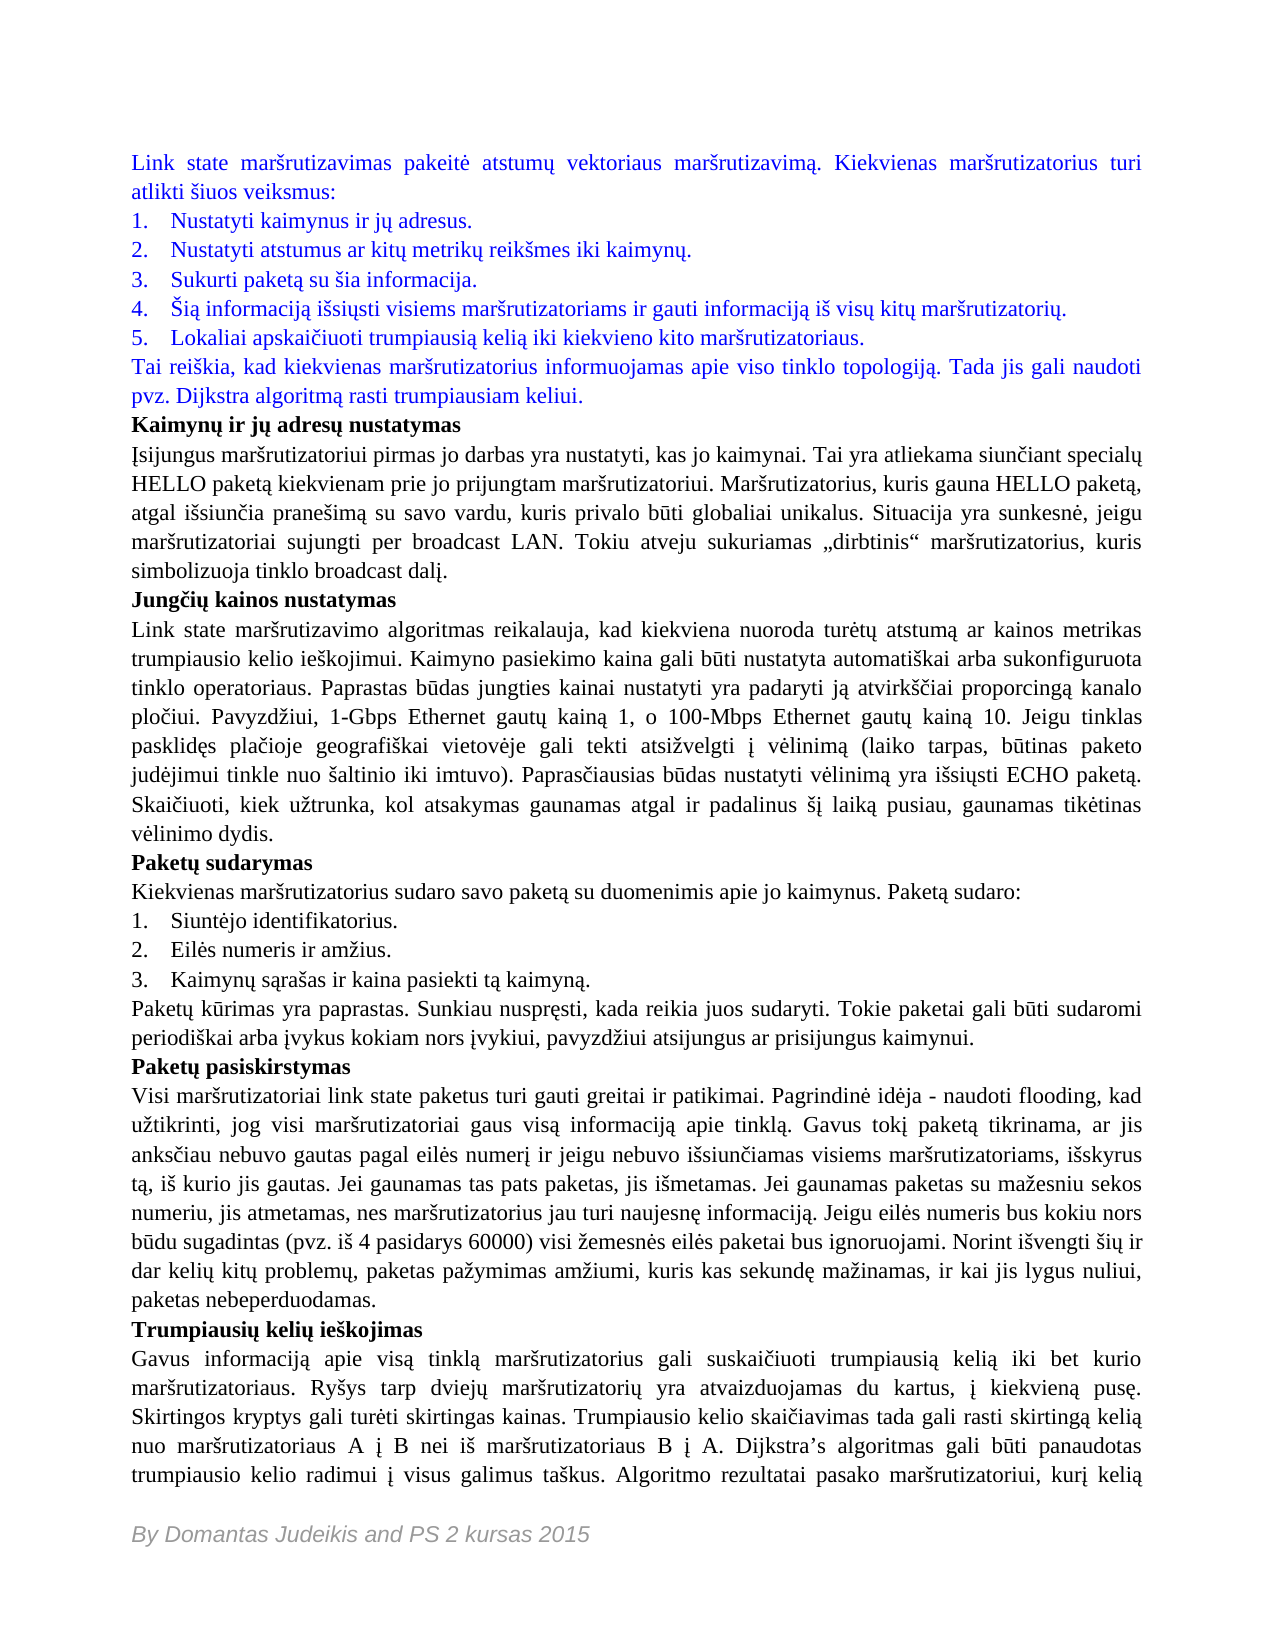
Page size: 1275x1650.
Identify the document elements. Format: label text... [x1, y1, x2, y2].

text Jungčių kainos nustatymas [131, 587, 1144, 613]
text Link state maršrutizavimas pakeitė atstumų vektoriaus maršrutizavimą. Kiekvienas maršrutizatorius turi atlikti šiuos veiksmus: [131, 150, 1144, 204]
text 3. Kaimynų sąrašas ir kaina pasiekti tą kaimyną. [131, 967, 1144, 992]
text 2. Nustatyti atstumus ar kitų metrikų reikšmes iki kaimynų. [131, 237, 1144, 263]
text Kiekvienas maršrutizatorius sudaro savo paketą su duomenimis apie jo kaimynus. Paketą sudaro: [131, 879, 1144, 904]
text Kaimynų ir jų adresų nustatymas [131, 412, 1144, 438]
text Paketų pasiskirstymas [131, 1054, 1144, 1079]
text Visi maršrutizatoriai link state paketus turi gauti greitai ir patikimai. Pagrindinė idėja - naudoti flooding, kad užtikrinti, jog visi maršrutizatoriai gaus visą informaciją apie tinklą. Gavus tokį paketą tikrinama, ar jis anksčiau nebuvo gautas pagal eilės numerį ir jeigu nebuvo išsiunčiamas visiems maršrutizatoriams, išskyrus tą, iš kurio jis gautas. Jei gaunamas tas pats paketas, jis išmetamas. Jei gaunamas paketas su mažesniu sekos numeriu, jis atmetamas, nes maršrutizatorius jau turi naujesnę informaciją. Jeigu eilės numeris bus kokiu nors būdu sugadintas (pvz. iš 4 pasidarys 60000) visi žemesnės eilės paketai bus ignoruojami. Norint išvengti šių ir dar kelių kitų problemų, paketas pažymimas amžiumi, kuris kas sekundę mažinamas, ir kai jis lygus nuliui, paketas nebeperduodamas. [131, 1083, 1144, 1313]
text 3. Sukurti paketą su šia informacija. [131, 267, 1144, 292]
text 5. Lokaliai apskaičiuoti trumpiausią kelią iki kiekvieno kito maršrutizatoriaus. [131, 325, 1144, 350]
text Įsijungus maršrutizatoriui pirmas jo darbas yra nustatyti, kas jo kaimynai. Tai yra atliekama siunčiant specialų HELLO paketą kiekvienam prie jo prijungtam maršrutizatoriui. Maršrutizatorius, kuris gauna HELLO paketą, atgal išsiunčia pranešimą su savo vardu, kuris privalo būti globaliai unikalus. Situacija yra sunkesnė, jeigu maršrutizatoriai sujungti per broadcast LAN. Tokiu atveju sukuriamas „dirbtinis“ maršrutizatorius, kuris simbolizuoja tinklo broadcast dalį. [131, 442, 1144, 584]
text Trumpiausių kelių ieškojimas [131, 1317, 1144, 1342]
text 1. Siuntėjo identifikatorius. [131, 908, 1144, 934]
text Gavus informaciją apie visą tinklą maršrutizatorius gali suskaičiuoti trumpiausią kelią iki bet kurio maršrutizatoriaus. Ryšys tarp dviejų maršrutizatorių yra atvaizduojamas du kartus, į kiekvieną pusę. Skirtingos kryptys gali turėti skirtingas kainas. Trumpiausio kelio skaičiavimas tada gali rasti skirtingą kelią nuo maršrutizatoriaus A į B nei iš maršrutizatoriaus B į A. Dijkstra’s algoritmas gali būti panaudotas trumpiausio kelio radimui į visus galimus taškus. Algoritmo rezultatai pasako maršrutizatoriui, kurį kelią [131, 1346, 1144, 1488]
text 4. Šią informaciją išsiųsti visiems maršrutizatoriams ir gauti informaciją iš visų kitų maršrutizatorių. [131, 296, 1144, 321]
text Paketų kūrimas yra paprastas. Sunkiau nuspręsti, kada reikia juos sudaryti. Tokie paketai gali būti sudaromi periodiškai arba įvykus kokiam nors įvykiui, pavyzdžiui atsijungus ar prisijungus kaimynui. [131, 996, 1144, 1050]
text Tai reiškia, kad kiekvienas maršrutizatorius informuojamas apie viso tinklo topologiją. Tada jis gali naudoti pvz. Dijkstra algoritmą rasti trumpiausiam keliui. [131, 354, 1144, 409]
text 2. Eilės numeris ir amžius. [131, 937, 1144, 963]
text Paketų sudarymas [131, 850, 1144, 875]
text Link state maršrutizavimo algoritmas reikalauja, kad kiekviena nuoroda turėtų atstumą ar kainos metrikas trumpiausio kelio ieškojimui. Kaimyno pasiekimo kaina gali būti nustatyta automatiškai arba sukonfiguruota tinklo operatoriaus. Paprastas būdas jungties kainai nustatyti yra padaryti ją atvirkščiai proporcingą kanalo pločiui. Pavyzdžiui, 1-Gbps Ethernet gautų kainą 1, o 100-Mbps Ethernet gautų kainą 10. Jeigu tinklas pasklidęs plačioje geografiškai vietovėje gali tekti atsižvelgti į vėlinimą (laiko tarpas, būtinas paketo judėjimui tinkle nuo šaltinio iki imtuvo). Paprasčiausias būdas nustatyti vėlinimą yra išsiųsti ECHO paketą. Skaičiuoti, kiek užtrunka, kol atsakymas gaunamas atgal ir padalinus šį laiką pusiau, gaunamas tikėtinas vėlinimo dydis. [131, 617, 1144, 846]
text 1. Nustatyti kaimynus ir jų adresus. [131, 208, 1144, 234]
